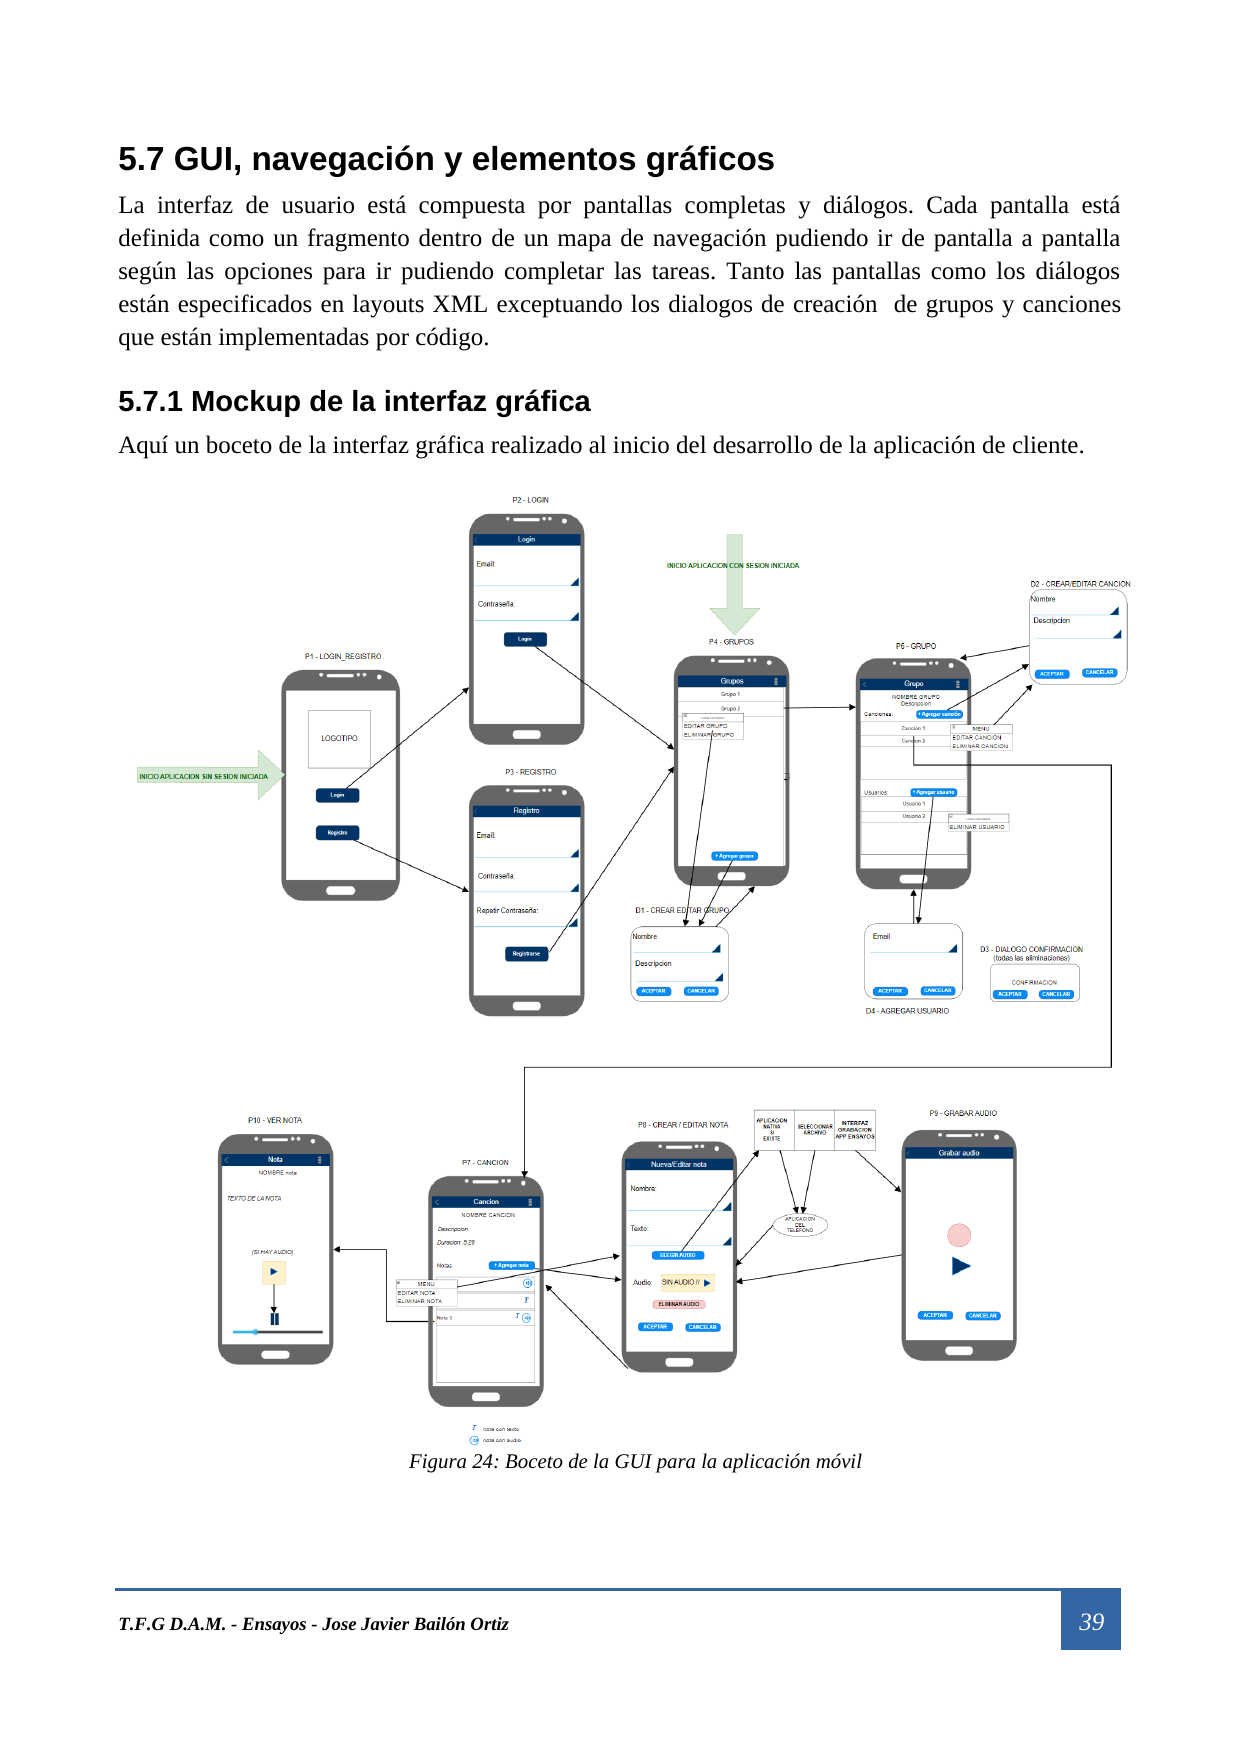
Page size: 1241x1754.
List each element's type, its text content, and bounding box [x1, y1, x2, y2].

text Figura 24: Boceto de la GUI para la aplicación móvil [134, 1449, 1138, 1473]
subtitle 5.7 GUI, navegación y elementos gráficos [118, 139, 1122, 177]
text Aquí un boceto de la interfaz gráfica realizado al inicio del desarrollo de la aplicación de cliente. [118, 430, 1122, 459]
subtitle 5.7.1 Mockup de la interfaz gráfica [118, 384, 1122, 418]
text La interfaz de usuario está compuesta por pantallas completas y diálogos. Cada pantalla está definida como un fragmento dentro de un mapa de navegación pudiendo ir de pantalla a pantalla según las opciones para ir pudiendo completar las tareas. Tanto las pantallas como los diálogos están especificados en layouts XML exceptuando los dialogos de creación de grupos y canciones que están implementadas por código. [118, 190, 1122, 351]
picture [134, 493, 1139, 1449]
